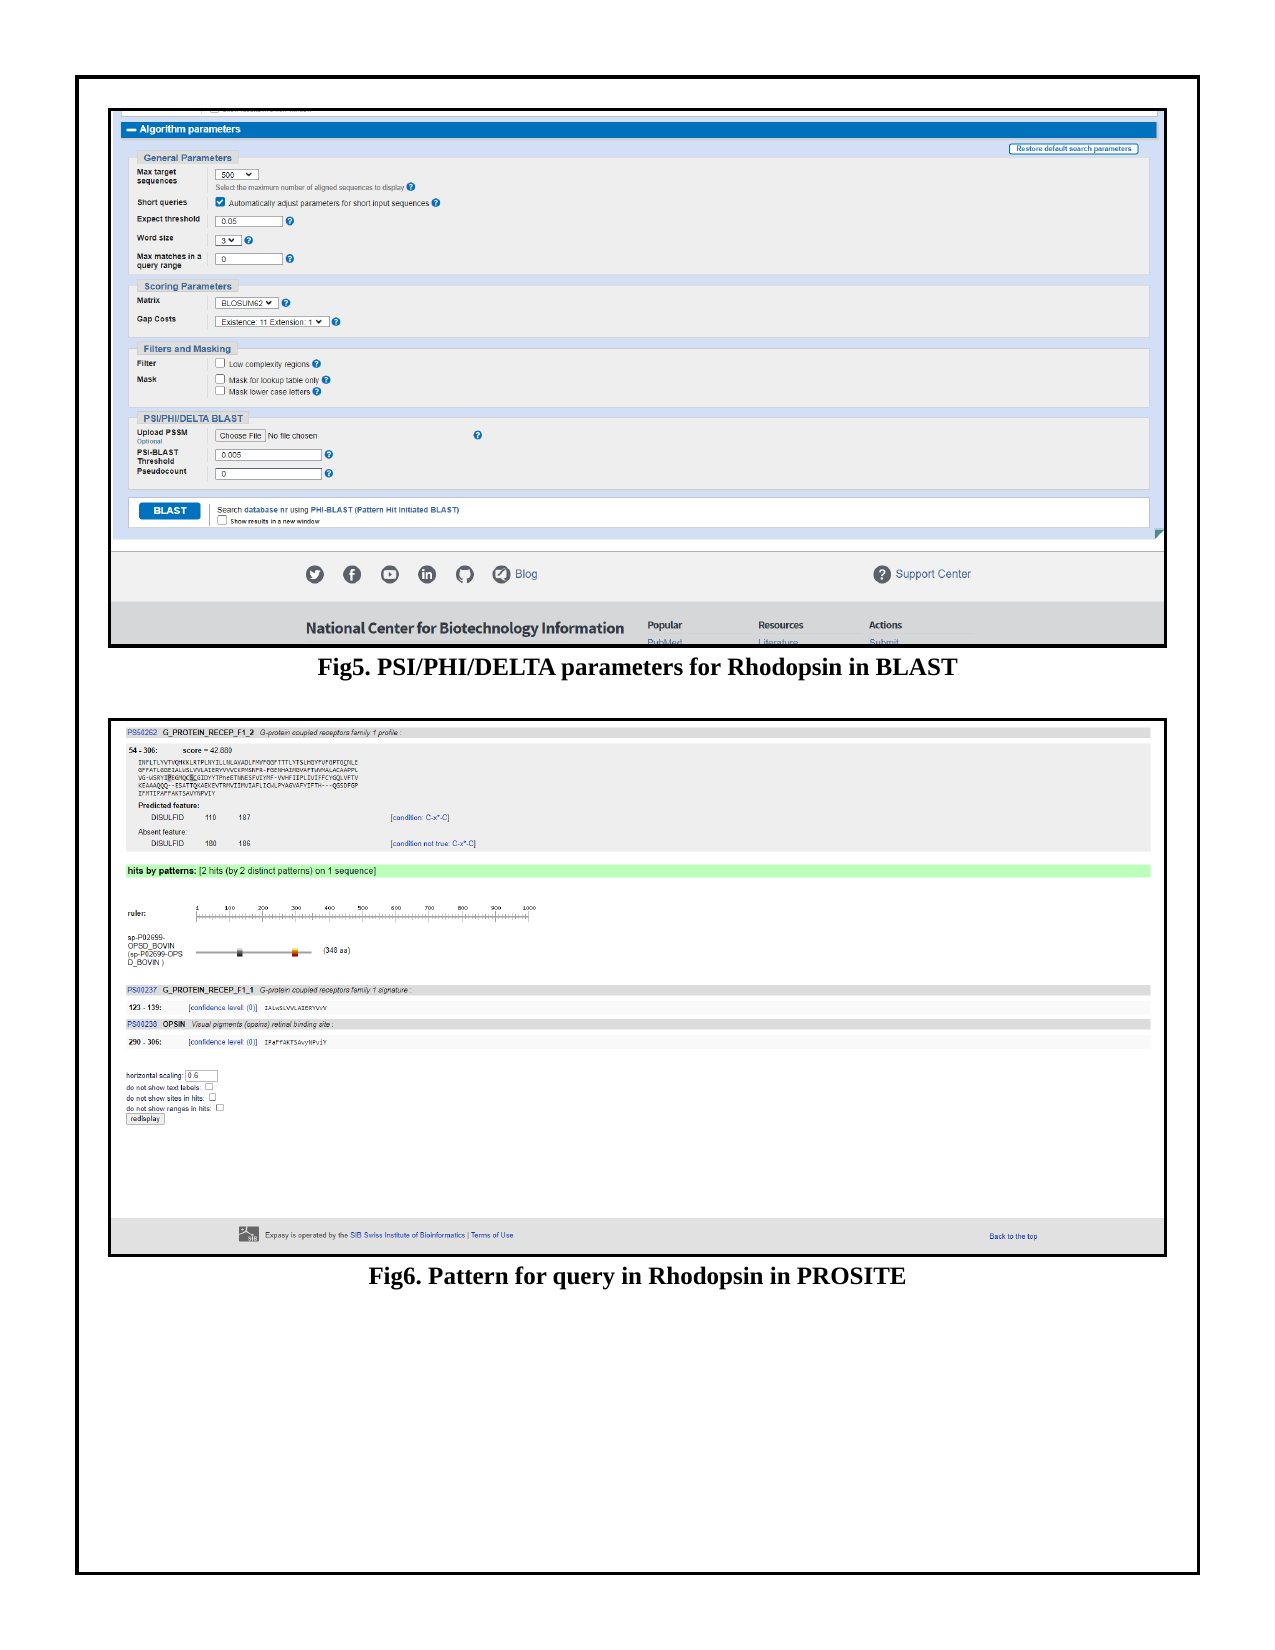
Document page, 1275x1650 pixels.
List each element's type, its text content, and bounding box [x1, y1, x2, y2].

text Fig5. PSI/PHI/DELTA parameters for Rhodopsin in BLAST [108, 648, 1167, 681]
text Fig6. Pattern for query in Rhodopsin in PROSITE [108, 1257, 1167, 1290]
